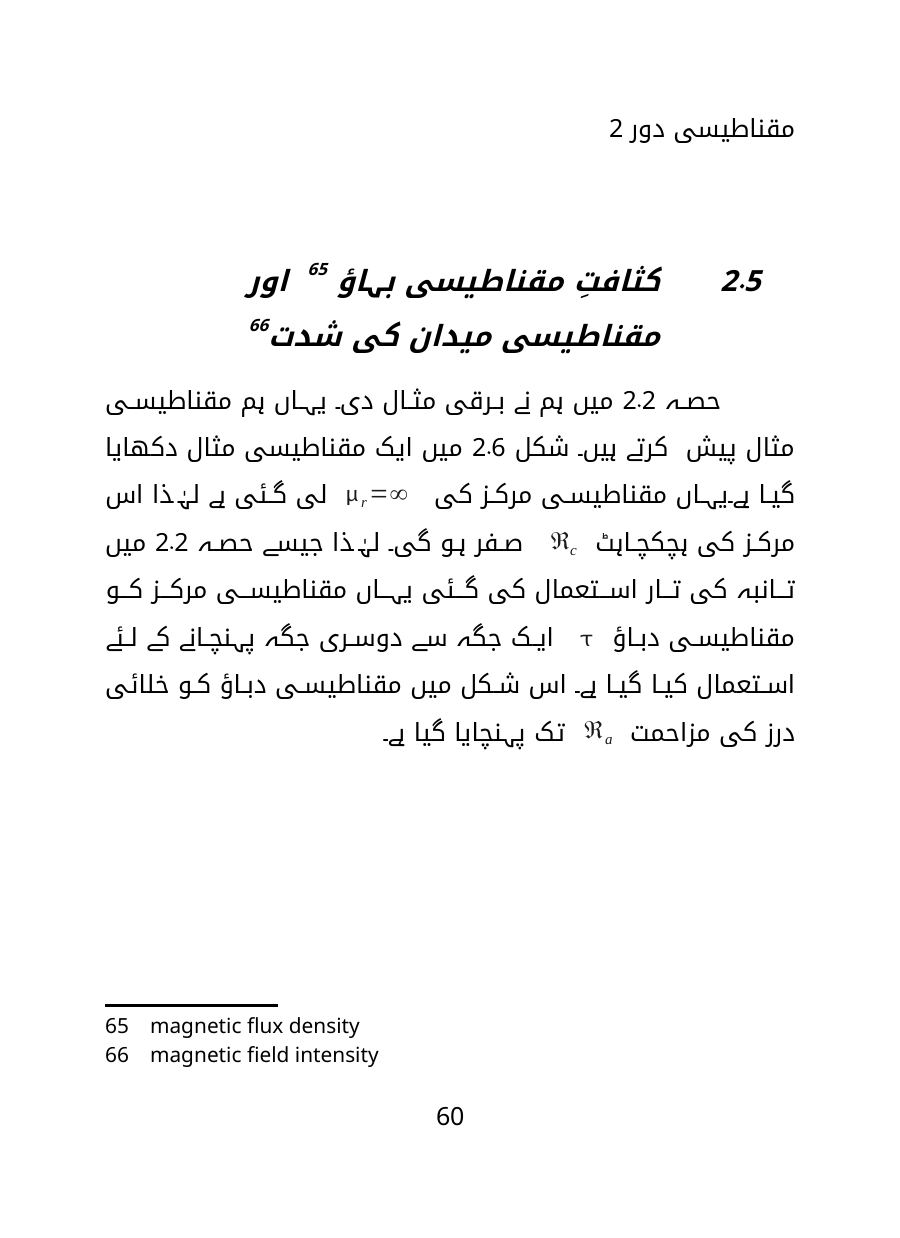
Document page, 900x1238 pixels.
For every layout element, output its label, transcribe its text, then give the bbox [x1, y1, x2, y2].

subtitle کثافتِ مقناطیسی بہاؤ اور مقناطیسی میدان کی شدت [105, 254, 720, 364]
list magnetic field intensity [105, 1040, 795, 1068]
list magnetic flux density [105, 1012, 795, 1040]
text حصہ 2.2 میں ہم نے برقی مثال دی۔ یہاں ہم مقناطیسی مثال پیش کرتے ہیں۔ شکل 2.6 میں ایک مقناطیسی مثال دکھایا گیا ہے۔یہاں مقناطیسی مرکز کی لی گئی ہے لہٰذا اس مرکز کی ہچکچاہٹ صفر ہو گی۔ لہٰذا جیسے حصہ 2.2 میں تانبہ کی تار استعمال کی گئی یہاں مقناطیسی مرکز کو مقناطیسی دباؤ ایک جگہ سے دوسری جگہ پہنچانے کے لئے استعمال کیا گیا ہے۔ اس شکل میں مقناطیسی دباؤ کو خلائی درز کی مزاحمتتک پہنچایا گیا ہے۔ [105, 377, 795, 756]
